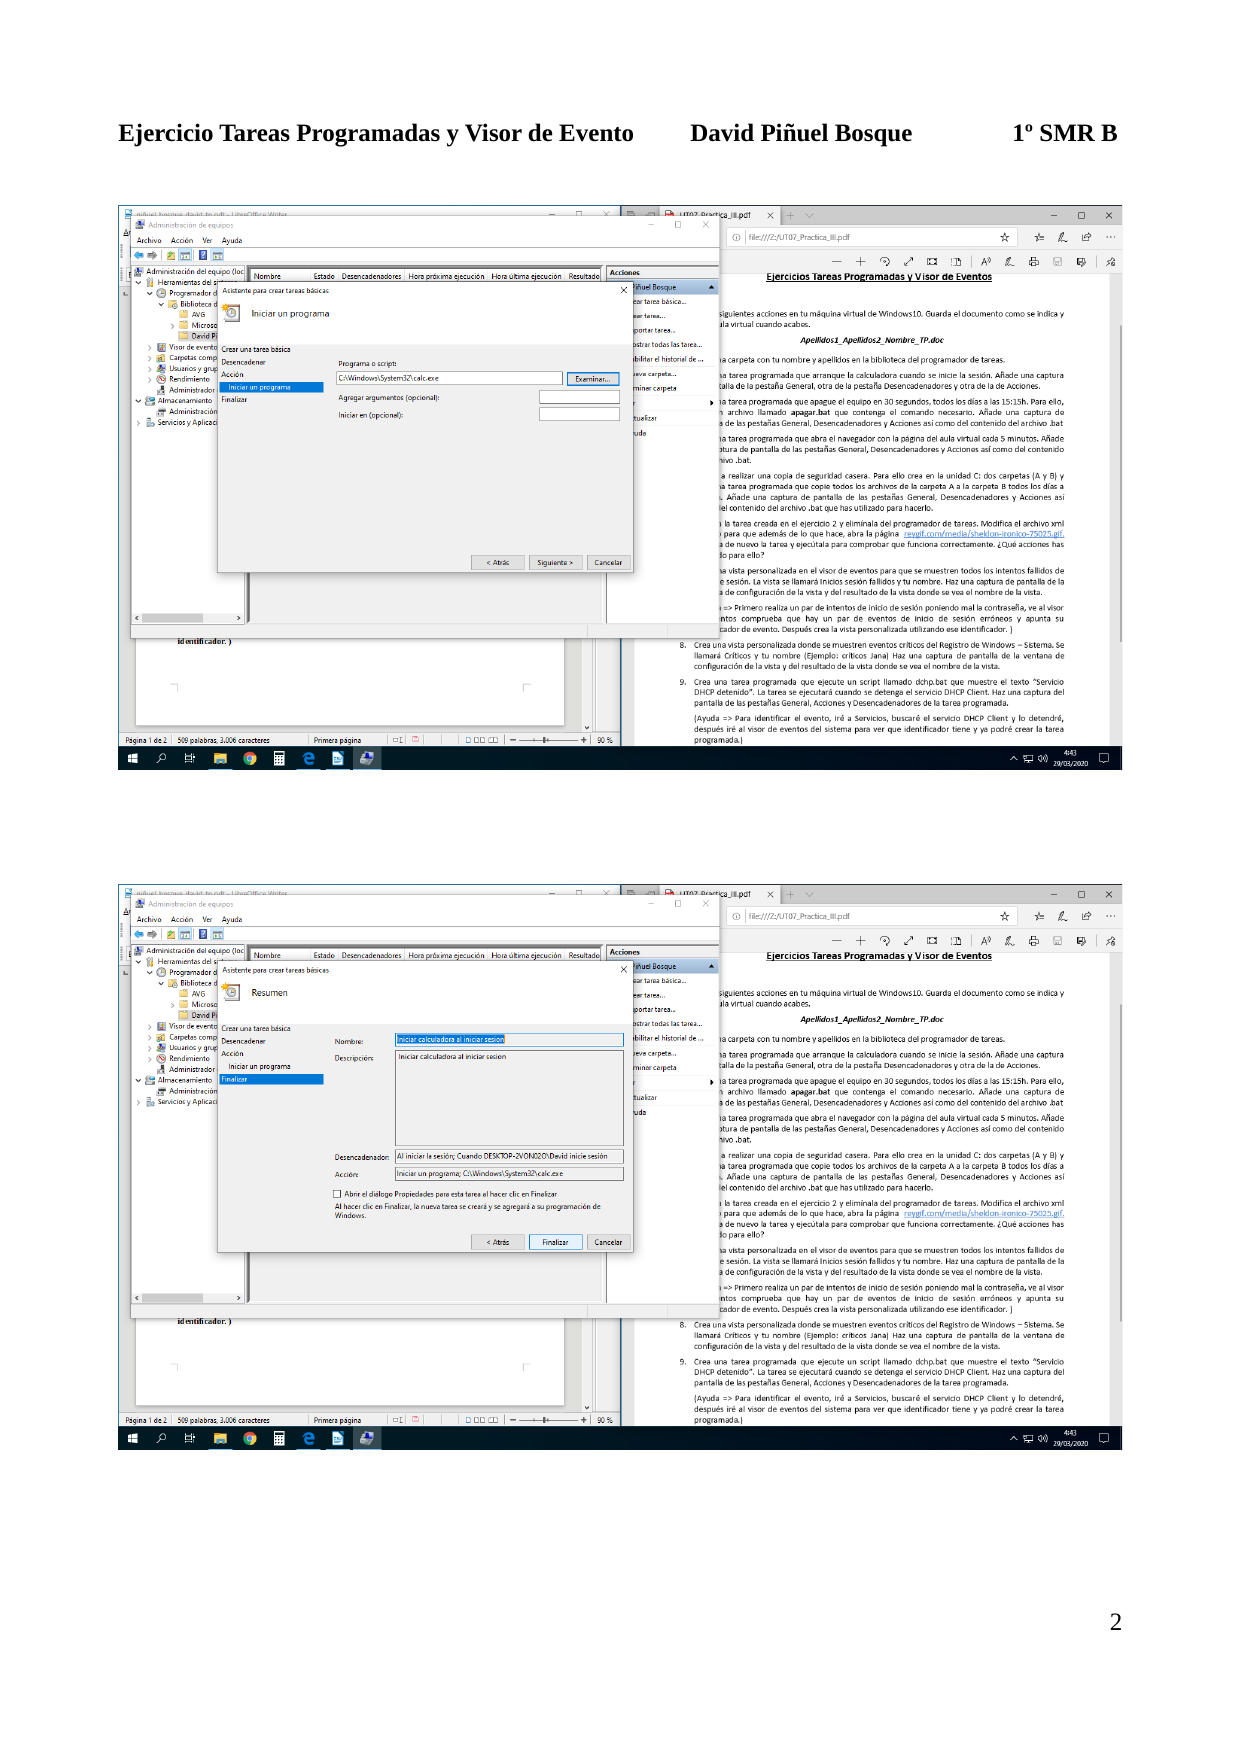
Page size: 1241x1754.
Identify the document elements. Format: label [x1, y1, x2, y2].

picture [118, 884, 1123, 1450]
picture [118, 205, 1123, 770]
